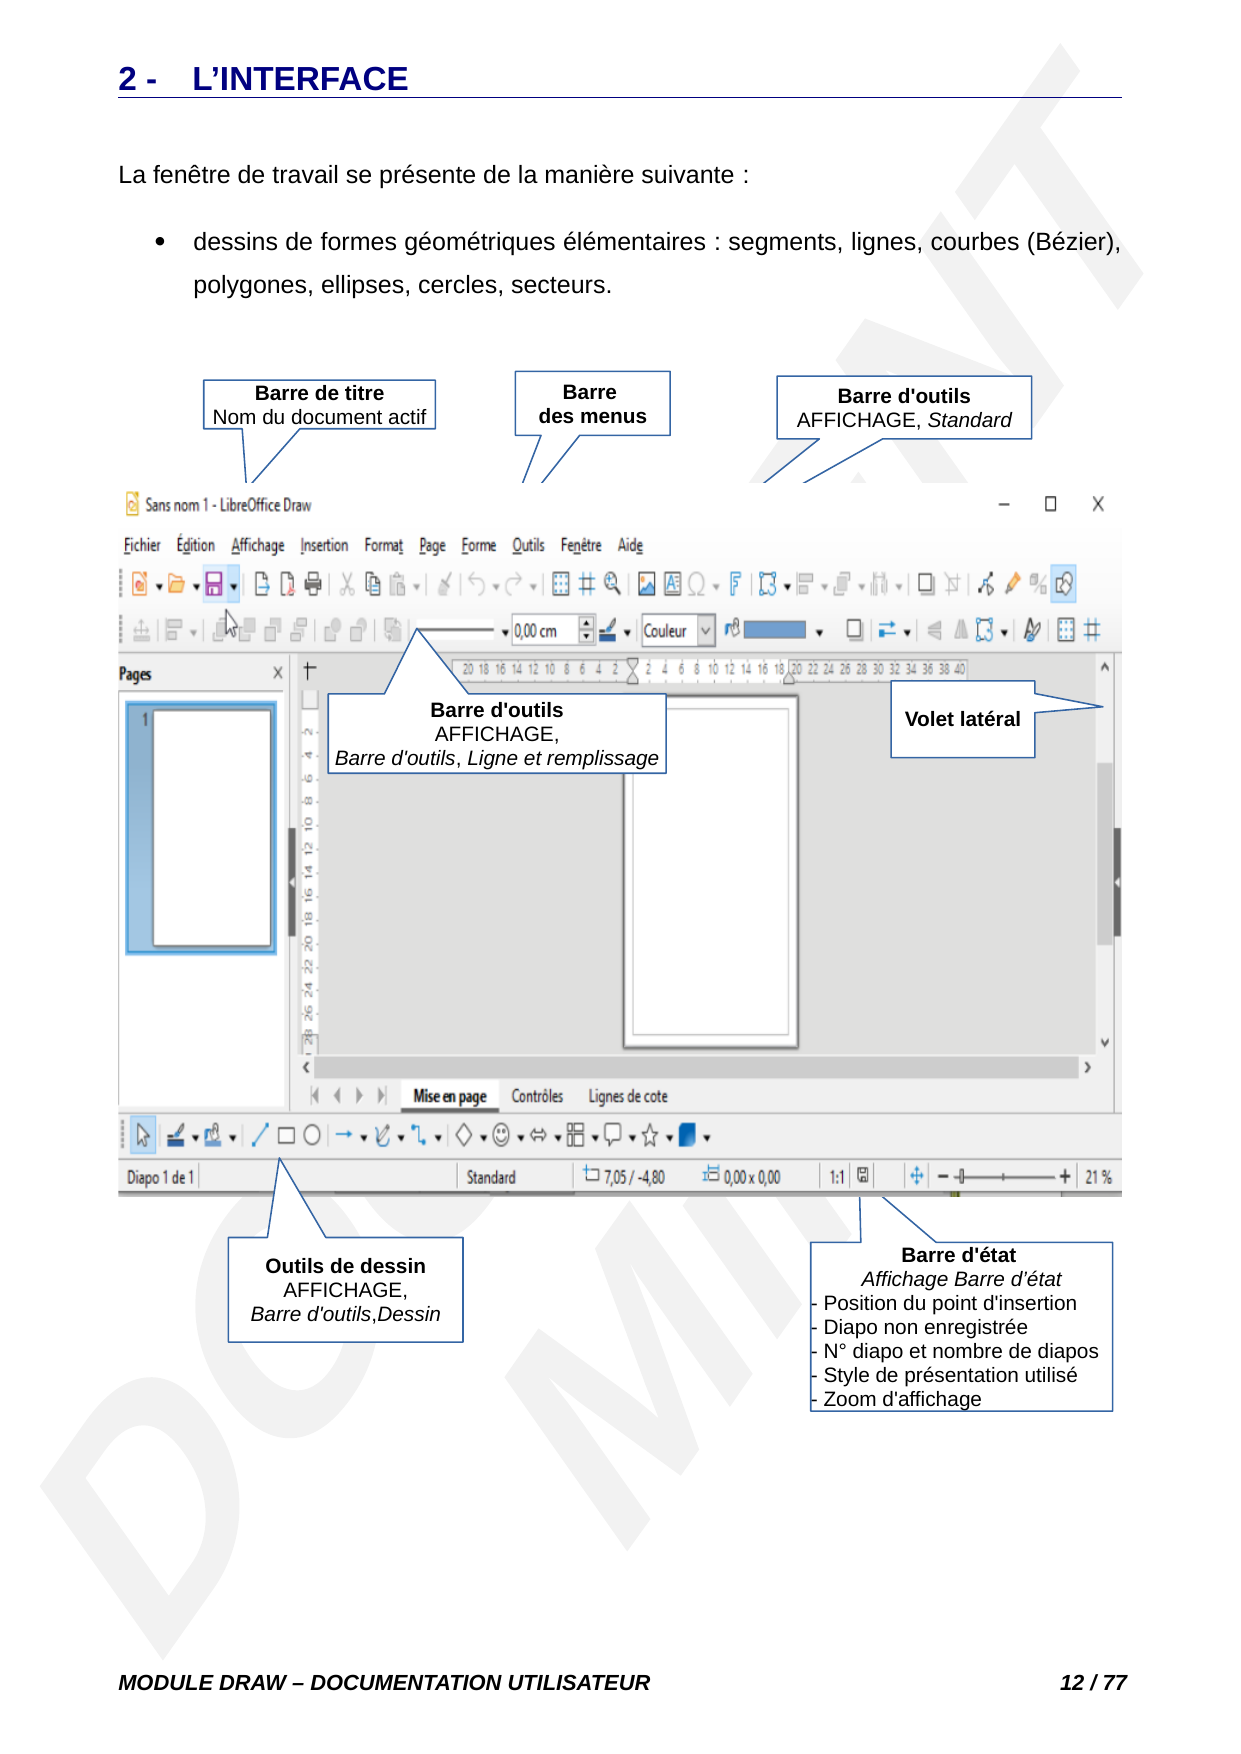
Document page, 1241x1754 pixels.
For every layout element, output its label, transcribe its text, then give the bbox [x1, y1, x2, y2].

subtitle L’interface [118, 59, 1122, 97]
list dessins de formes géométriques élémentaires : segments, lignes, courbes (Bézier), polygones, ellipses, cercles, secteurs. [156, 226, 1122, 298]
text La fenêtre de travail se présente de la manière suivante : [118, 160, 1122, 188]
picture [118, 483, 1122, 1197]
